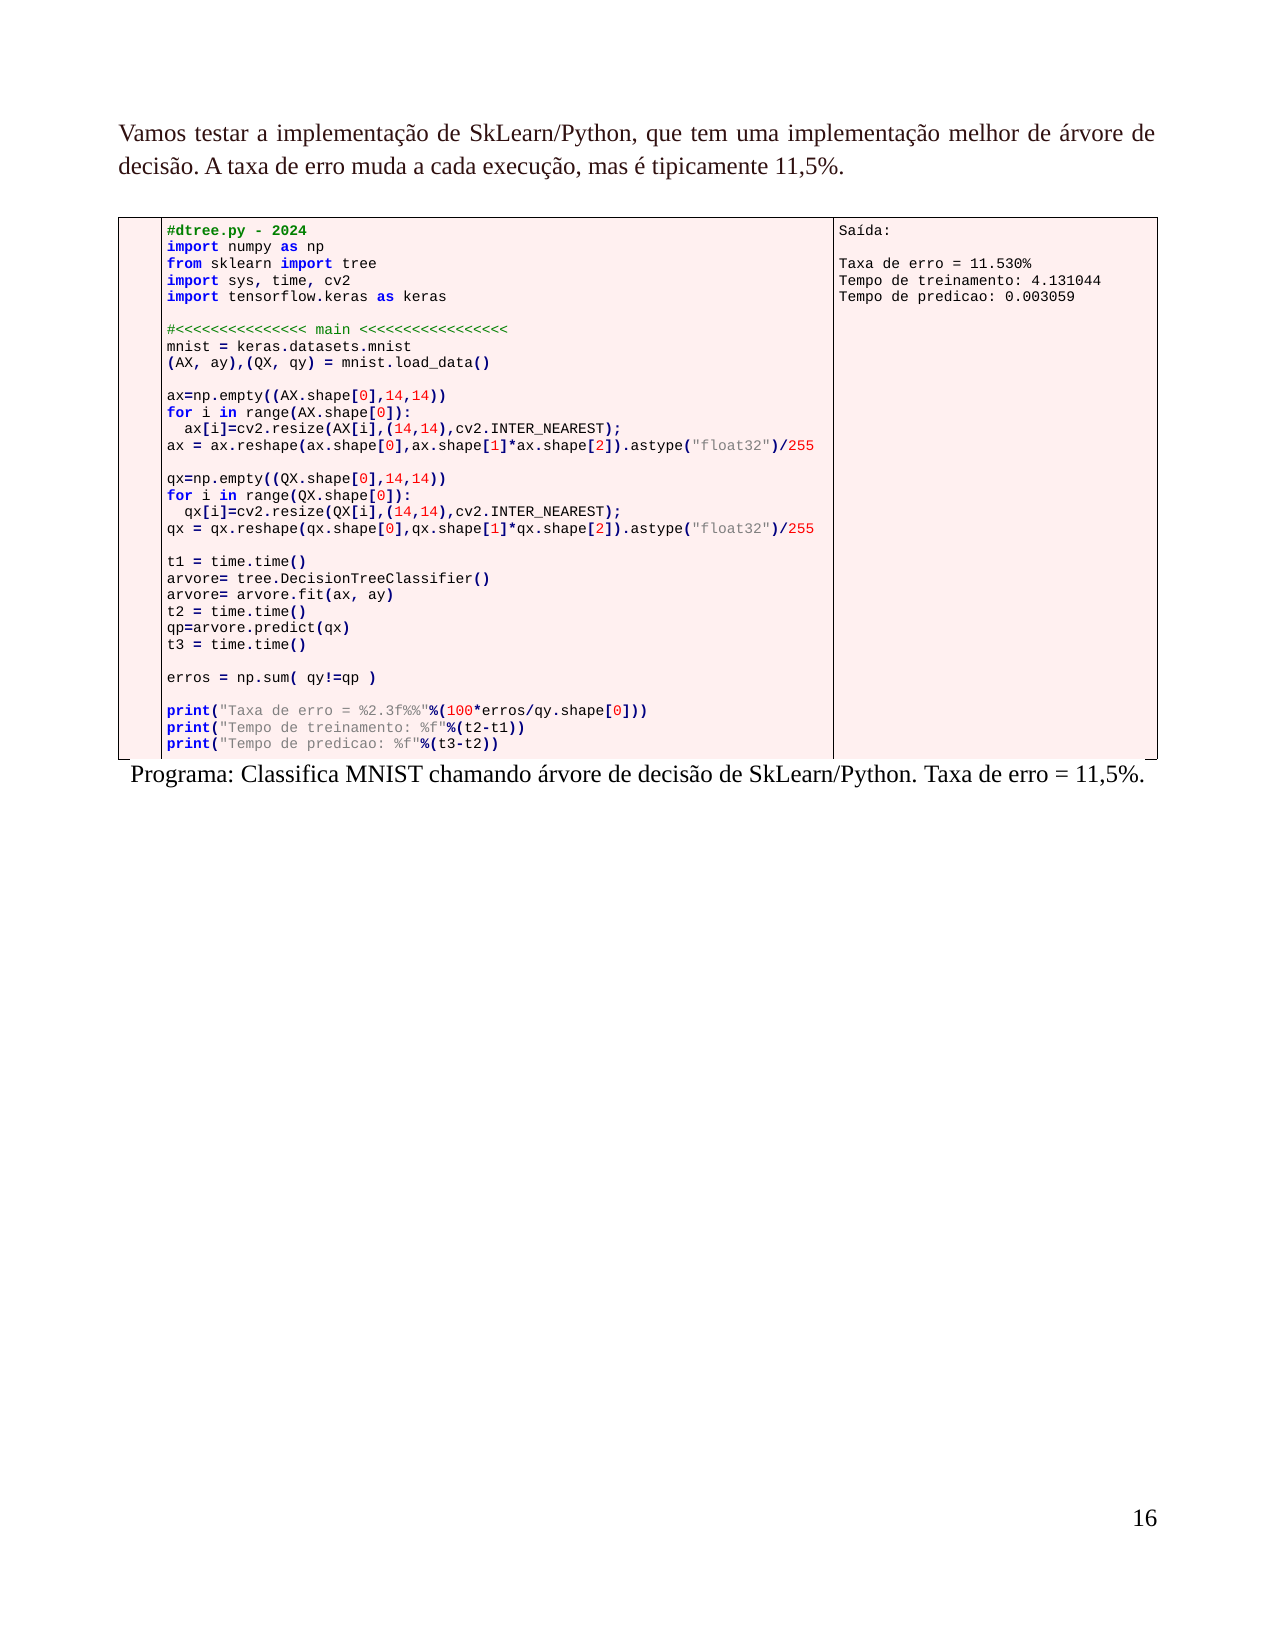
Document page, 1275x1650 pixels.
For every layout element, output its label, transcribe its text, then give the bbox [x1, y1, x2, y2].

text Vamos testar a implementação de SkLearn/Python, que tem uma implementação melhor de árvore de decisão. A taxa de erro muda a cada execução, mas é tipicamente 11,5%. [118, 118, 1157, 180]
table_header Saída: Taxa de erro = 11.530% Tempo de treinamento: 4.131044 Tempo de predicao: 0.003059 [834, 218, 1157, 759]
text Programa: Classifica MNIST chamando árvore de decisão de SkLearn/Python. Taxa de erro = 11,5%. [118, 760, 1157, 788]
table_header [119, 218, 161, 759]
table_header #dtree.py - 2024 import numpy as np from sklearn import tree import sys, time, cv2 import tensorflow.keras as keras #<<<<<<<<<<<<<<< main <<<<<<<<<<<<<<<<< mnist = keras.datasets.mnist (AX, ay),(QX, qy) = mnist.load_data() ax=np.empty((AX.shape[0],14,14)) for i in range(AX.shape[0]): ax[i]=cv2.resize(AX[i],(14,14),cv2.INTER_NEAREST); ax = ax.reshape(ax.shape[0],ax.shape[1]*ax.shape[2]).astype("float32")/255 qx=np.empty((QX.shape[0],14,14)) for i in range(QX.shape[0]): qx[i]=cv2.resize(QX[i],(14,14),cv2.INTER_NEAREST); qx = qx.reshape(qx.shape[0],qx.shape[1]*qx.shape[2]).astype("float32")/255 t1 = time.time() arvore= tree.DecisionTreeClassifier() arvore= arvore.fit(ax, ay) t2 = time.time() qp=arvore.predict(qx) t3 = time.time() erros = np.sum( qy!=qp ) print("Taxa de erro = %2.3f%%"%(100*erros/qy.shape[0])) print("Tempo de treinamento: %f"%(t2-t1)) print("Tempo de predicao: %f"%(t3-t2)) [162, 218, 833, 759]
